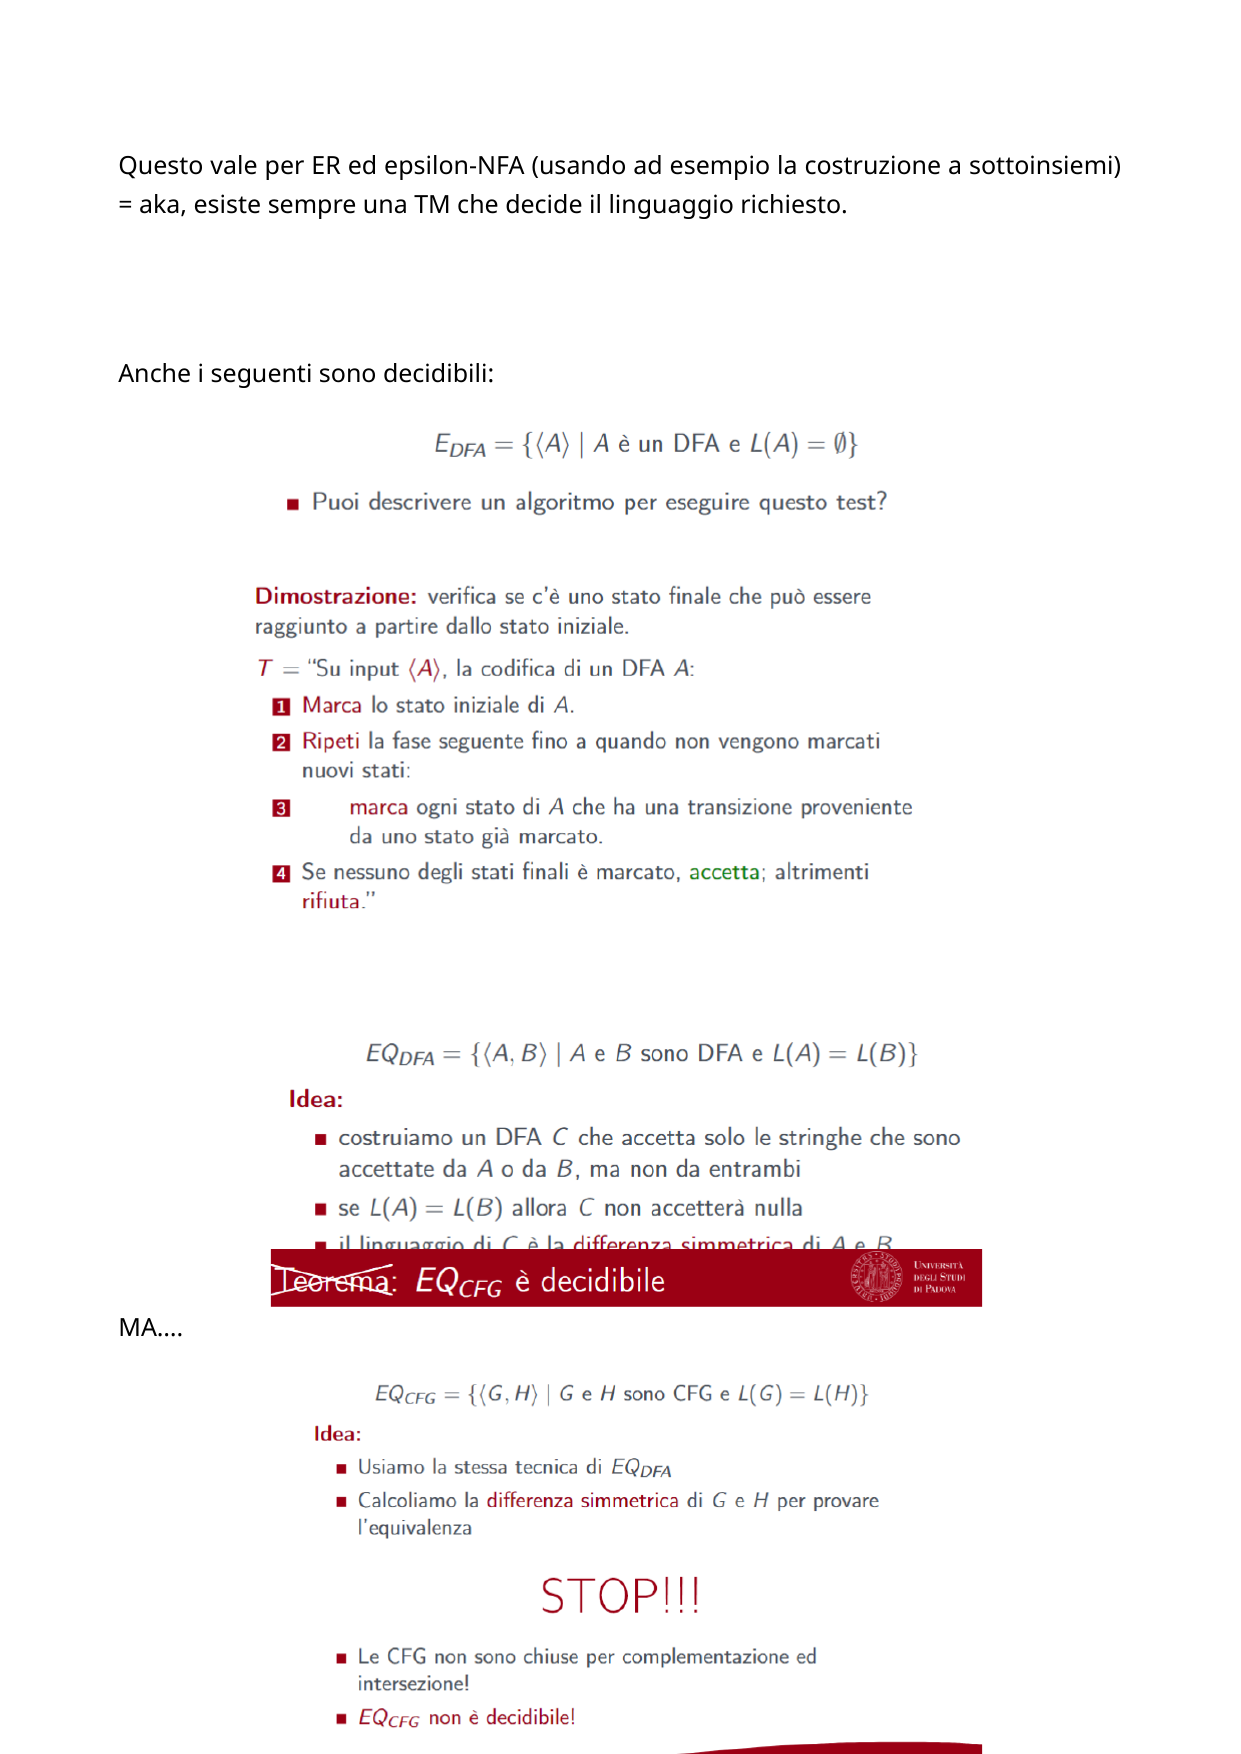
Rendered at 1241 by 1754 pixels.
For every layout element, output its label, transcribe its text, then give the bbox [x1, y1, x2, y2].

text Questo vale per ER ed epsilon-NFA (usando ad esempio la costruzione a sottoinsiemi) = aka, esiste sempre una TM che decide il linguaggio richiesto. [118, 148, 1122, 221]
text Anche i seguenti sono decidibili: [118, 356, 1122, 389]
picture [271, 423, 905, 542]
picture [243, 576, 970, 941]
text MA…. [118, 1310, 270, 1344]
picture [270, 1011, 985, 1754]
text [983, 1310, 1122, 1344]
